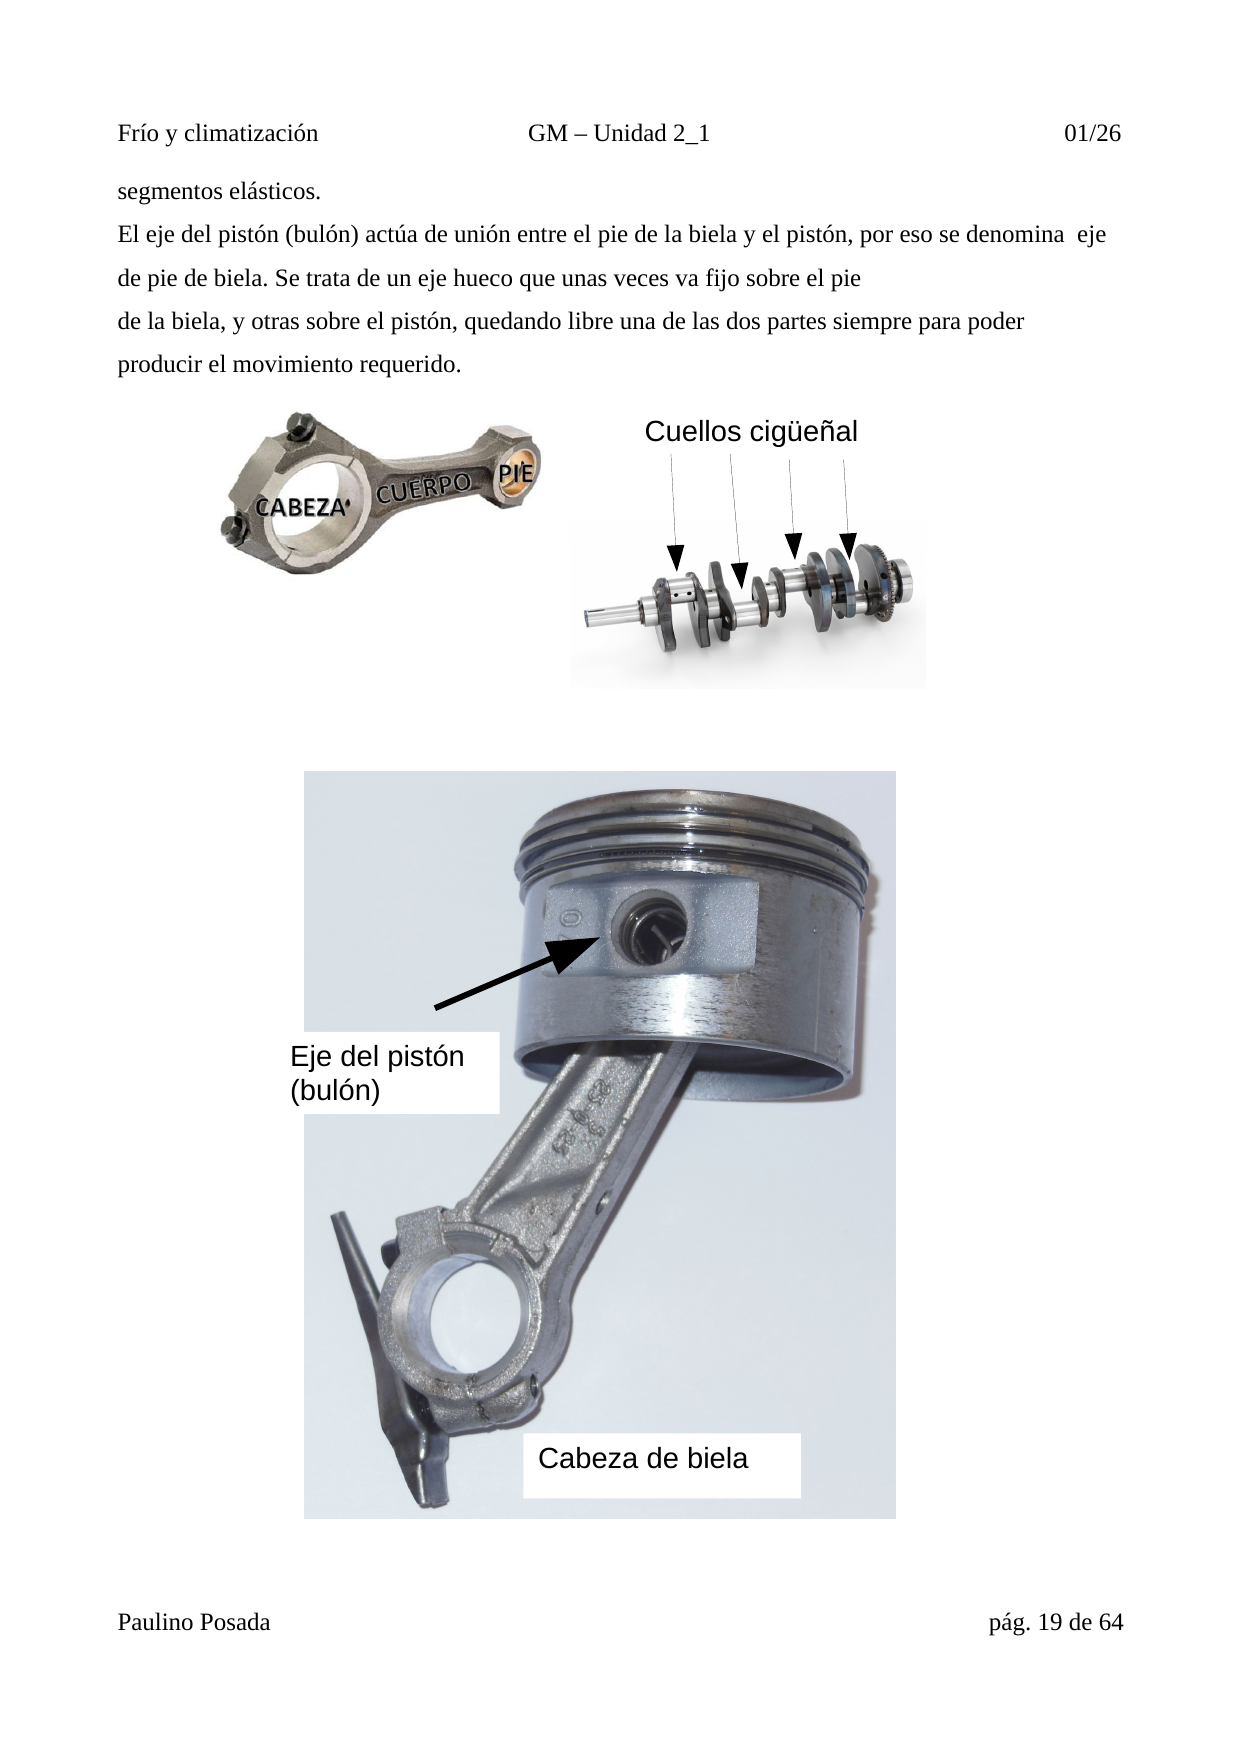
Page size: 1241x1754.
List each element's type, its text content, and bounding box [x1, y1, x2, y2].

text producir el movimiento requerido. [117, 349, 1123, 378]
picture [195, 392, 926, 689]
picture [304, 771, 896, 1519]
text segmentos elásticos. [117, 176, 1123, 205]
text El eje del pistón (bulón) actúa de unión entre el pie de la biela y el pistón, por eso se denomina eje de pie de biela. Se trata de un eje hueco que unas veces va fijo sobre el pie [117, 219, 1123, 291]
text de la biela, y otras sobre el pistón, quedando libre una de las dos partes siempre para poder [117, 306, 1123, 334]
